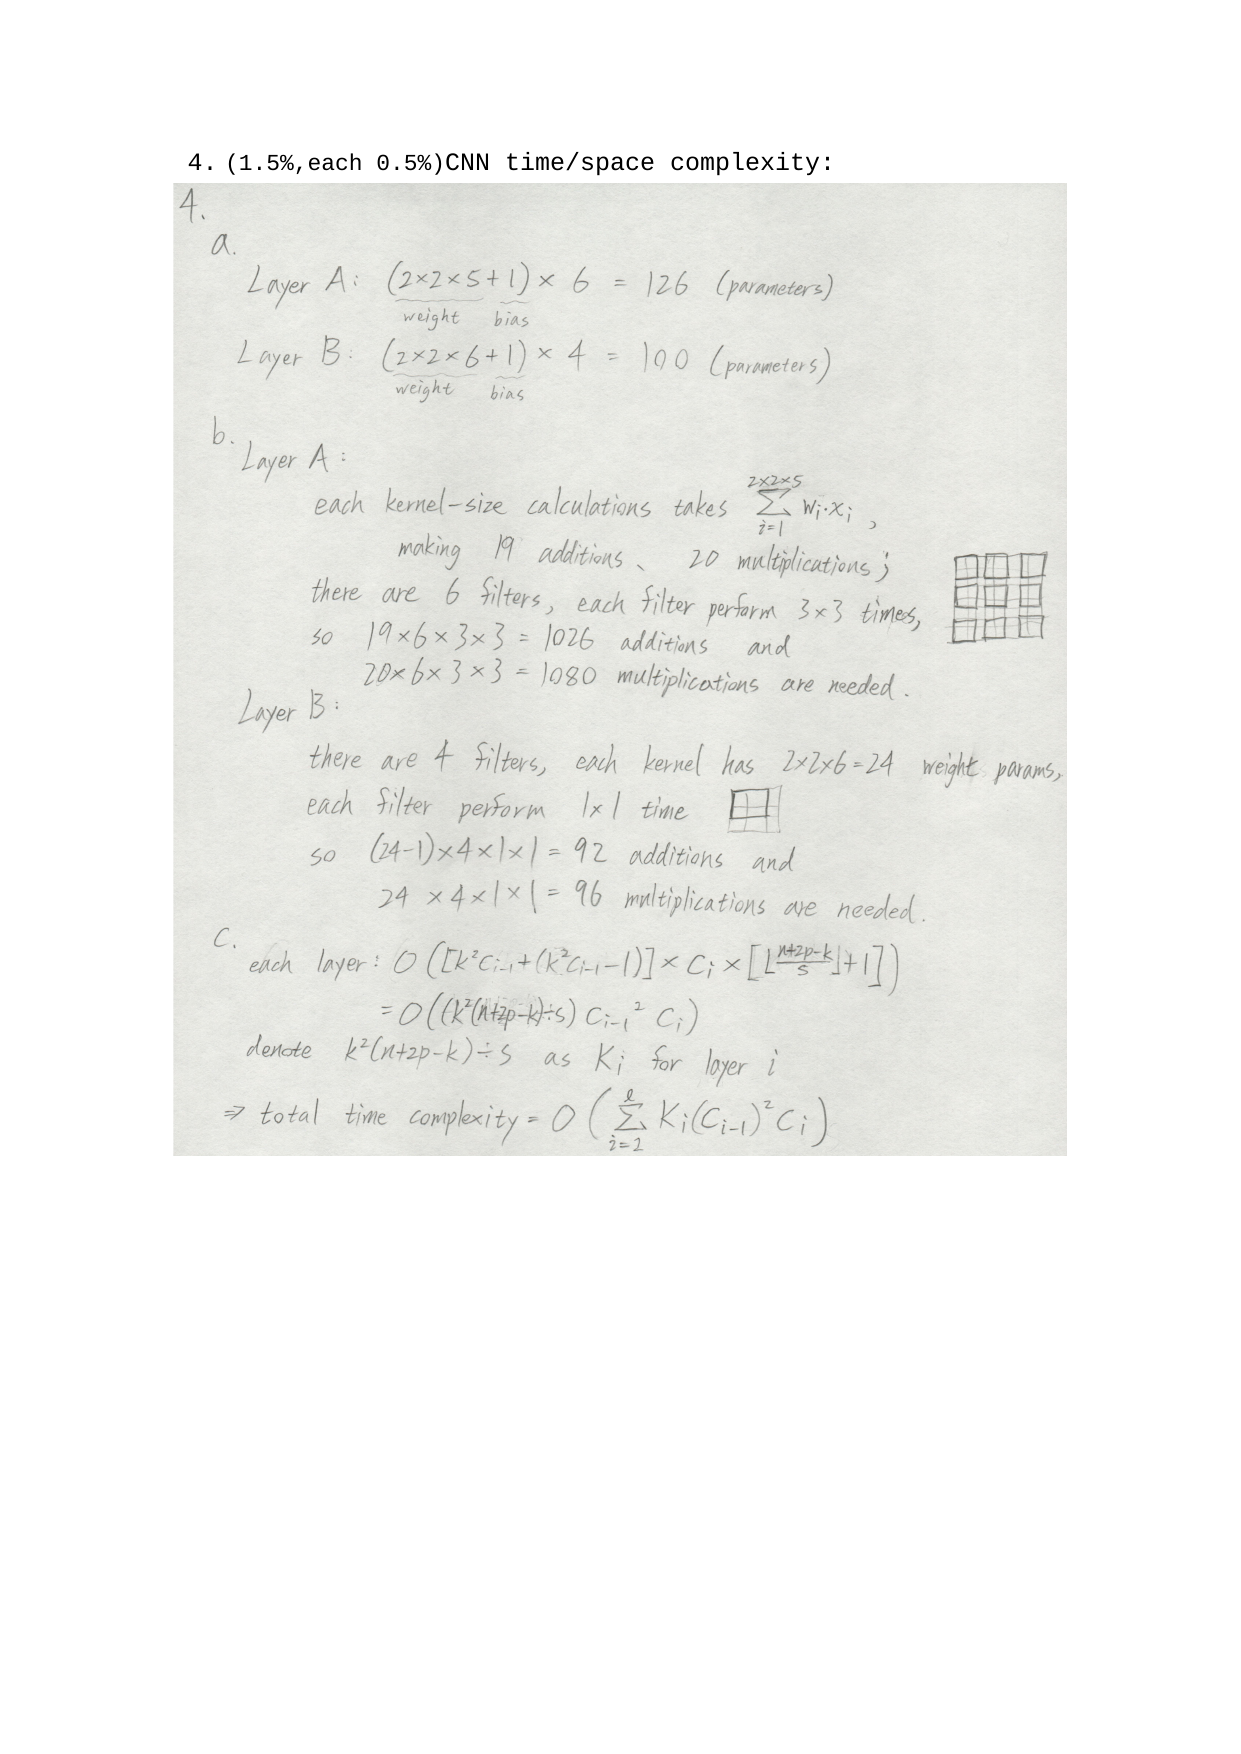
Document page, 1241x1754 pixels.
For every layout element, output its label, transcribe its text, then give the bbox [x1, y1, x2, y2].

picture [173, 183, 1067, 322]
list (1.5%,each 0.5%)CNN time/space complexity: [187, 150, 1090, 178]
